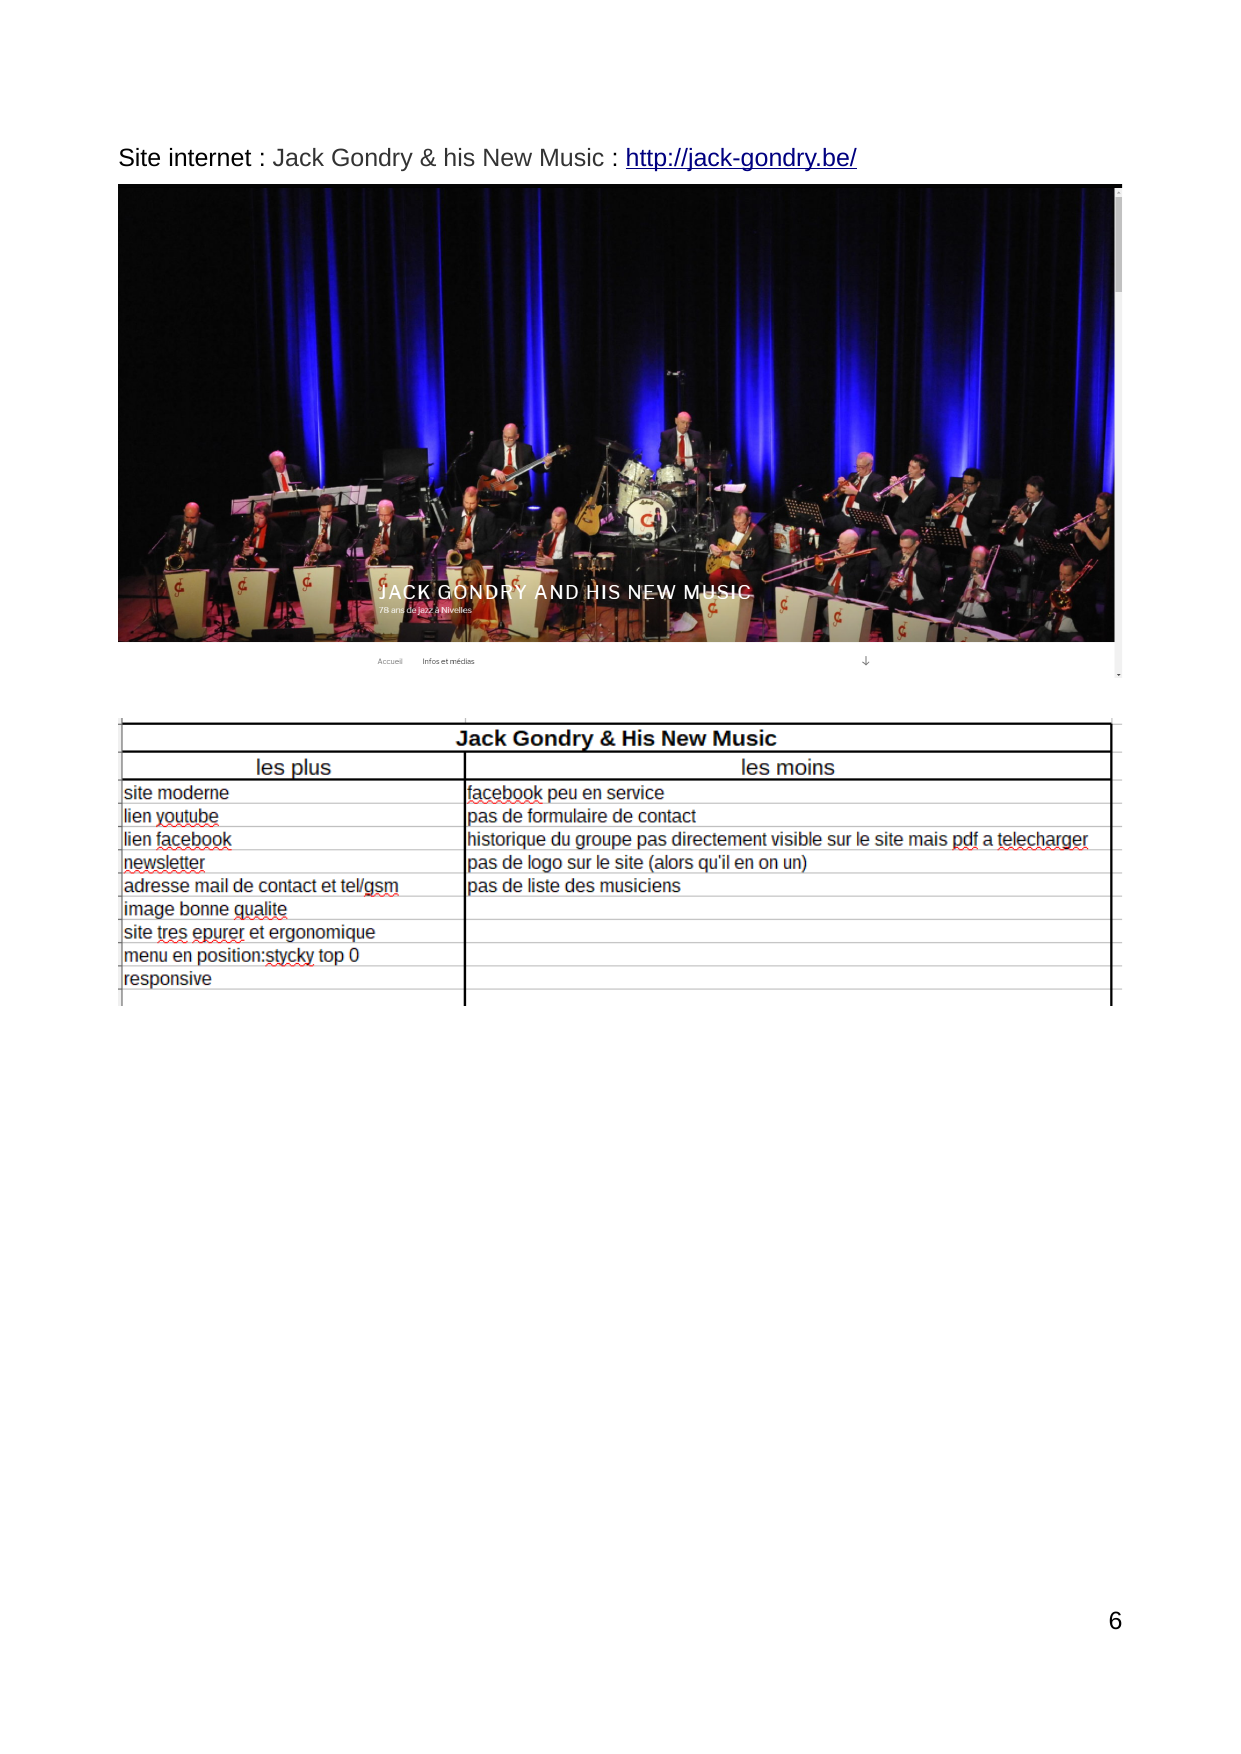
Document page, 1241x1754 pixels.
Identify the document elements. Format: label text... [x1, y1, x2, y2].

subtitle Site internet : Jack Gondry & his New Music : http://jack-gondry.be/ [118, 143, 1122, 172]
picture [118, 718, 1123, 1006]
picture [118, 184, 1123, 678]
